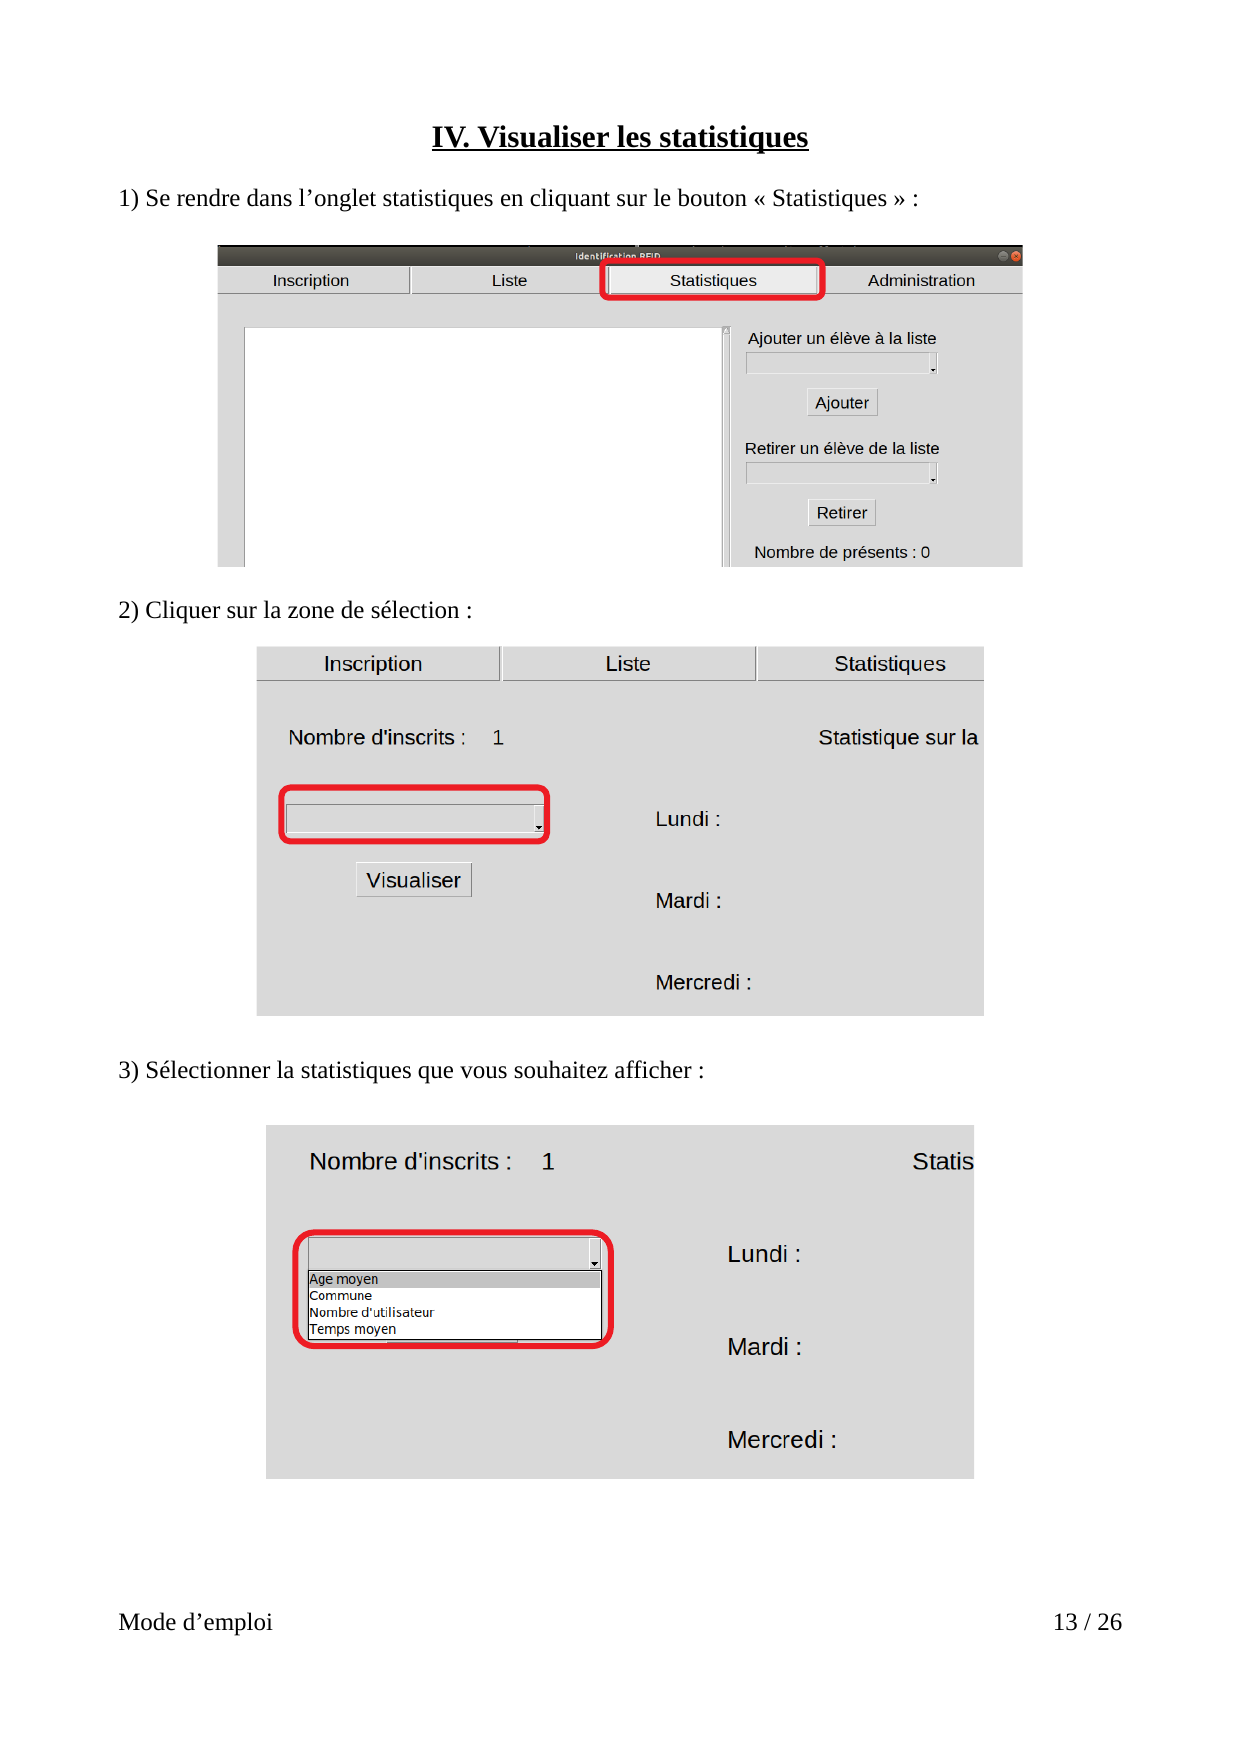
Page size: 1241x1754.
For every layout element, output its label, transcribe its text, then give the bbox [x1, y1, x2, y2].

text IV. Visualiser les statistiques [118, 118, 1122, 154]
picture [217, 245, 1023, 567]
text 2) Cliquer sur la zone de sélection : [118, 595, 1122, 624]
text 3) Sélectionner la statistiques que vous souhaitez afficher : [118, 1055, 1122, 1084]
picture [256, 646, 727, 1016]
picture [266, 1125, 624, 1479]
text 1) Se rendre dans l’onglet statistiques en cliquant sur le bouton « Statistiques » : [118, 183, 1122, 212]
